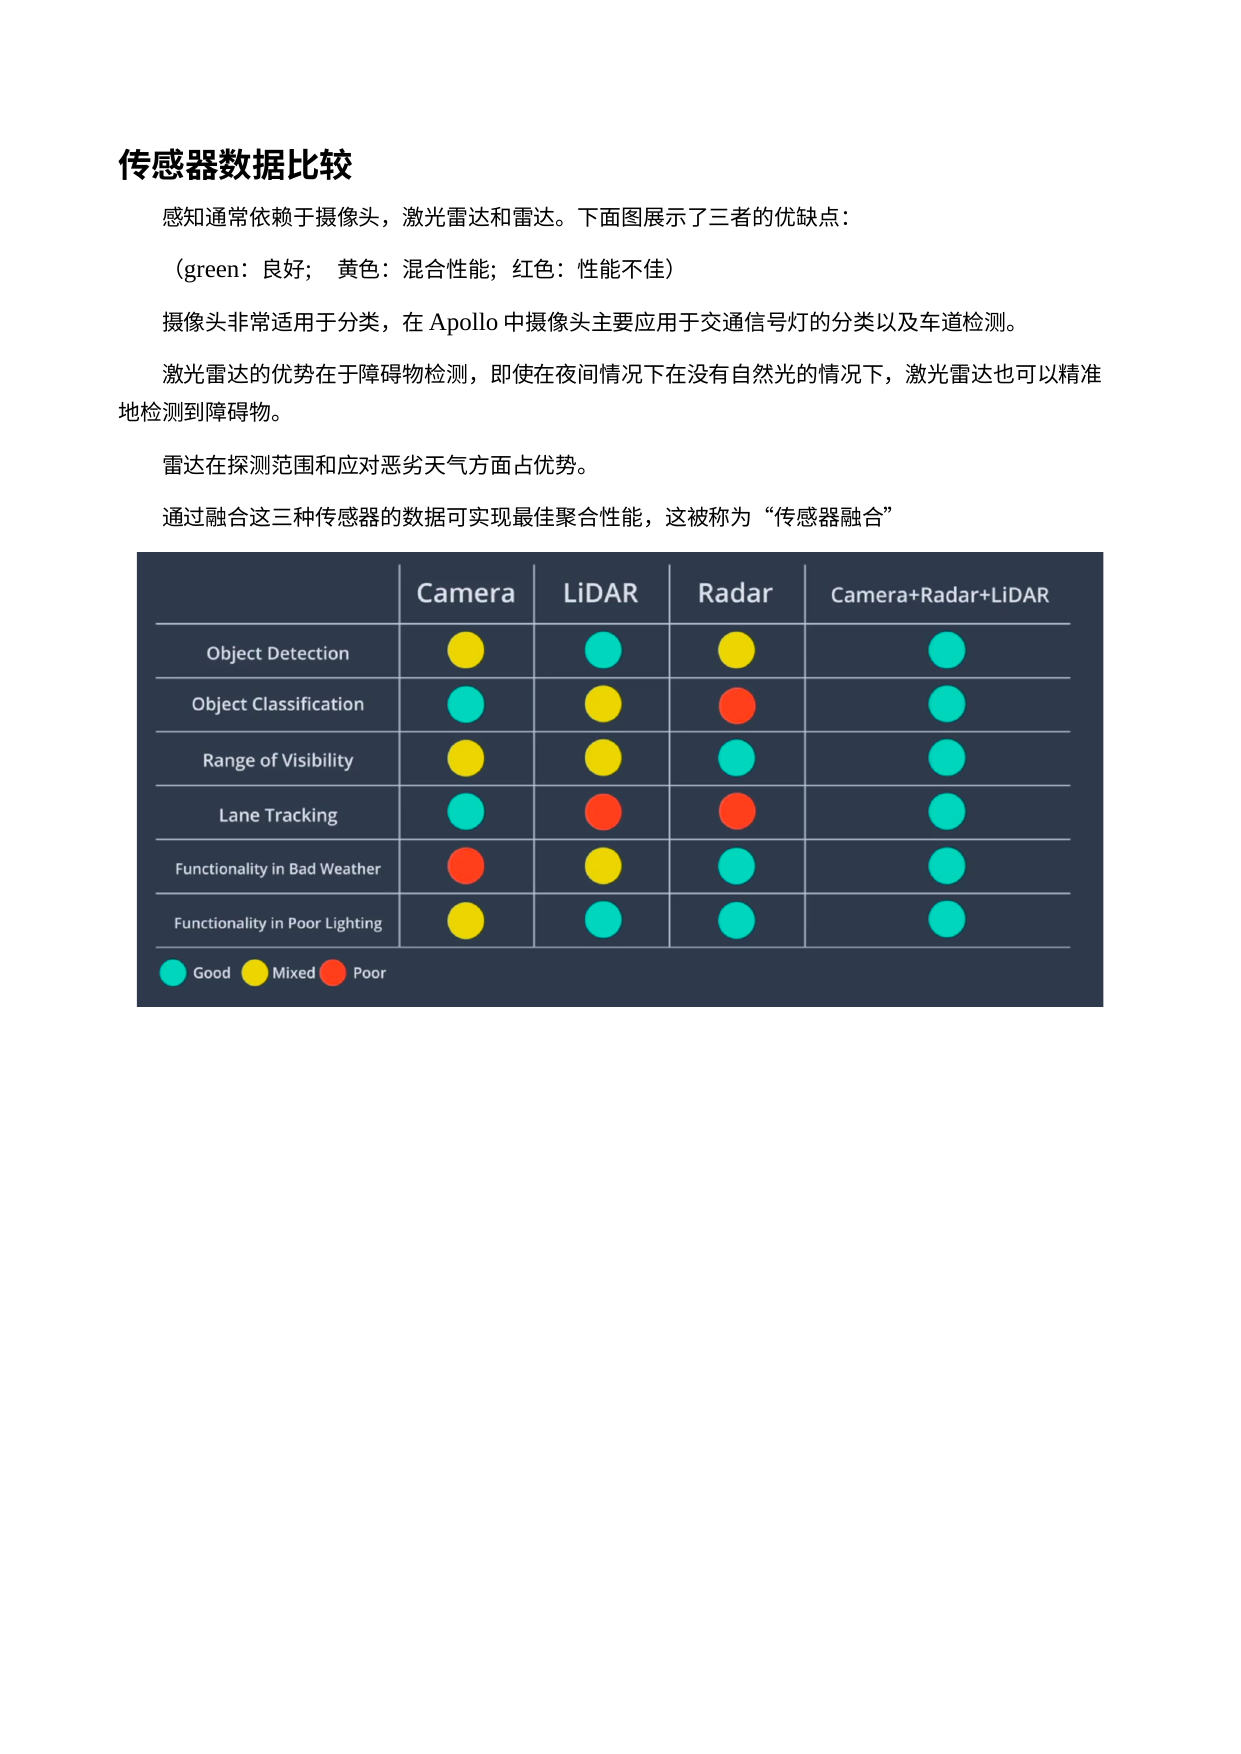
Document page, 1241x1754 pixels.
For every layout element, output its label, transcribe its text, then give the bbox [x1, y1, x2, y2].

picture [136, 552, 1104, 1007]
text 摄像头非常适用于分类，在Apollo中摄像头主要应用于交通信号灯的分类以及车道检测。 [118, 305, 1122, 337]
subtitle 传感器数据比较 [118, 139, 1122, 187]
text 感知通常依赖于摄像头，激光雷达和雷达。下面图展示了三者的优缺点： [118, 200, 1122, 232]
text 通过融合这三种传感器的数据可实现最佳聚合性能，这被称为“传感器融合” [118, 500, 1122, 532]
text 激光雷达的优势在于障碍物检测，即使在夜间情况下在没有自然光的情况下，激光雷达也可以精准地检测到障碍物。 [118, 357, 1122, 427]
text （green：良好; 黄色：混合性能; 红色：性能不佳） [118, 252, 1122, 284]
text 雷达在探测范围和应对恶劣天气方面占优势。 [118, 448, 1122, 479]
